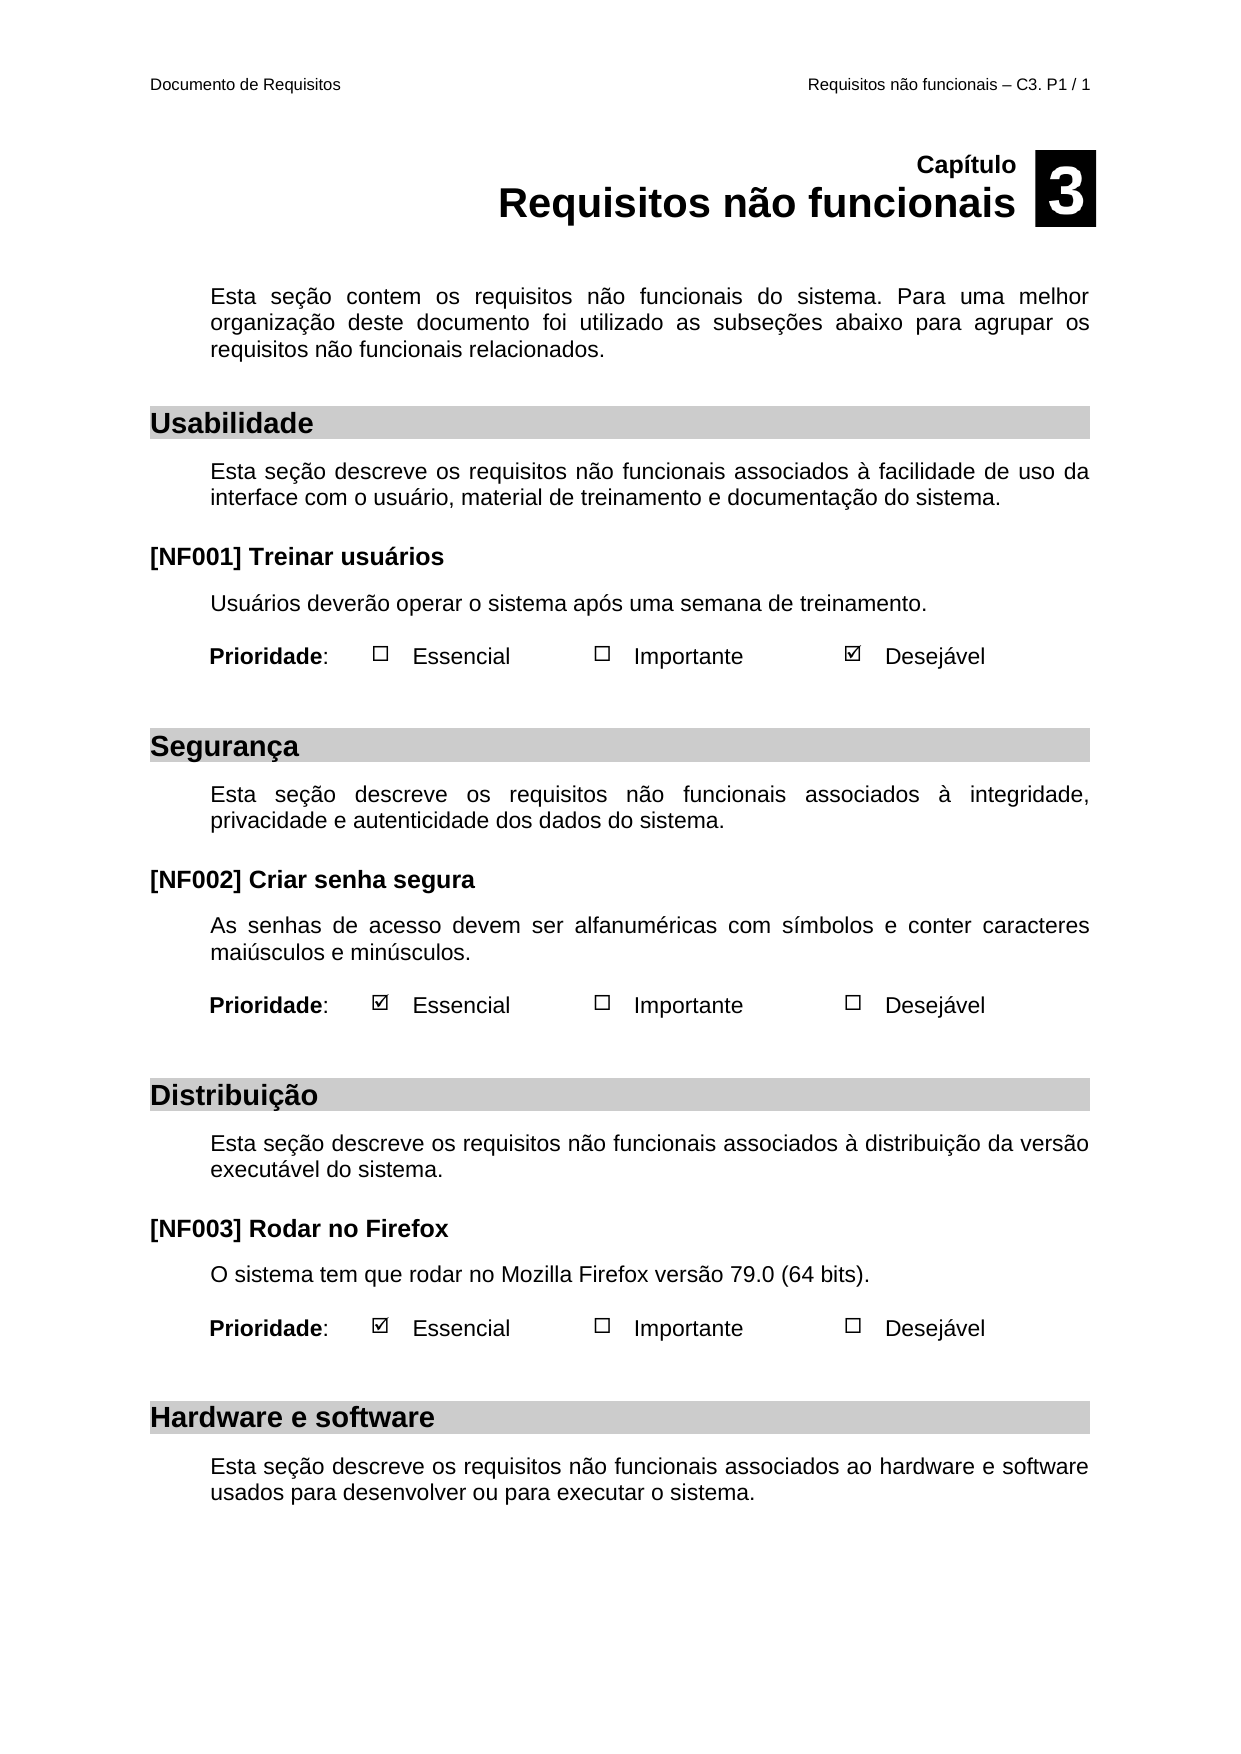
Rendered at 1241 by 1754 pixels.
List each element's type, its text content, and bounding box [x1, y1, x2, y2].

table_header  [357, 1294, 401, 1363]
text As senhas de acesso devem ser alfanuméricas com símbolos e conter caracteres maiúsculos e minúsculos. [210, 912, 1090, 965]
table_header Importante [623, 622, 829, 691]
text Esta seção descreve os requisitos não funcionais associados à integridade, privacidade e autenticidade dos dados do sistema. [210, 781, 1090, 833]
table_header Desejável [874, 1294, 1017, 1363]
text [NF001] Treinar usuários [150, 542, 1090, 571]
subtitle Hardware e software [150, 1401, 1090, 1434]
table_header Desejável [874, 622, 1017, 691]
text Esta seção contem os requisitos não funcionais do sistema. Para uma melhor organização deste documento foi utilizado as subseções abaixo para agrupar os requisitos não funcionais relacionados. [210, 283, 1090, 362]
table_header  [357, 971, 401, 1040]
subtitle Segurança [150, 728, 1090, 762]
table_header Prioridade: [194, 622, 357, 691]
table_header  [829, 1294, 873, 1363]
subtitle Requisitos não funcionais [150, 179, 1035, 227]
text Esta seção descreve os requisitos não funcionais associados à distribuição da versão executável do sistema. [210, 1130, 1090, 1183]
table_header Desejável [874, 971, 1017, 1040]
table_header Prioridade: [194, 971, 357, 1040]
table_header  [829, 622, 873, 691]
table_header Prioridade: [194, 1294, 357, 1363]
text Usuários deverão operar o sistema após uma semana de treinamento. [210, 589, 1090, 616]
text Esta seção descreve os requisitos não funcionais associados à facilidade de uso da interface com o usuário, material de treinamento e documentação do sistema. [210, 458, 1090, 511]
table_header  [829, 971, 873, 1040]
subtitle Distribuição [150, 1078, 1090, 1111]
text Capítulo [150, 150, 1035, 179]
table_header  [578, 622, 622, 691]
table_header Importante [623, 1294, 829, 1363]
table_header Importante [623, 971, 829, 1040]
table_header  [578, 971, 622, 1040]
table_header Essencial [401, 622, 578, 691]
table_header Essencial [401, 1294, 578, 1363]
table_header  [357, 622, 401, 691]
text O sistema tem que rodar no Mozilla Firefox versão 79.0 (64 bits). [210, 1261, 1090, 1288]
subtitle Usabilidade [150, 406, 1090, 439]
table_header Essencial [401, 971, 578, 1040]
text [NF003] Rodar no Firefox [150, 1214, 1090, 1243]
table_header  [578, 1294, 622, 1363]
text Esta seção descreve os requisitos não funcionais associados ao hardware e software usados para desenvolver ou para executar o sistema. [210, 1453, 1090, 1506]
text [NF002] Criar senha segura [150, 865, 1090, 893]
